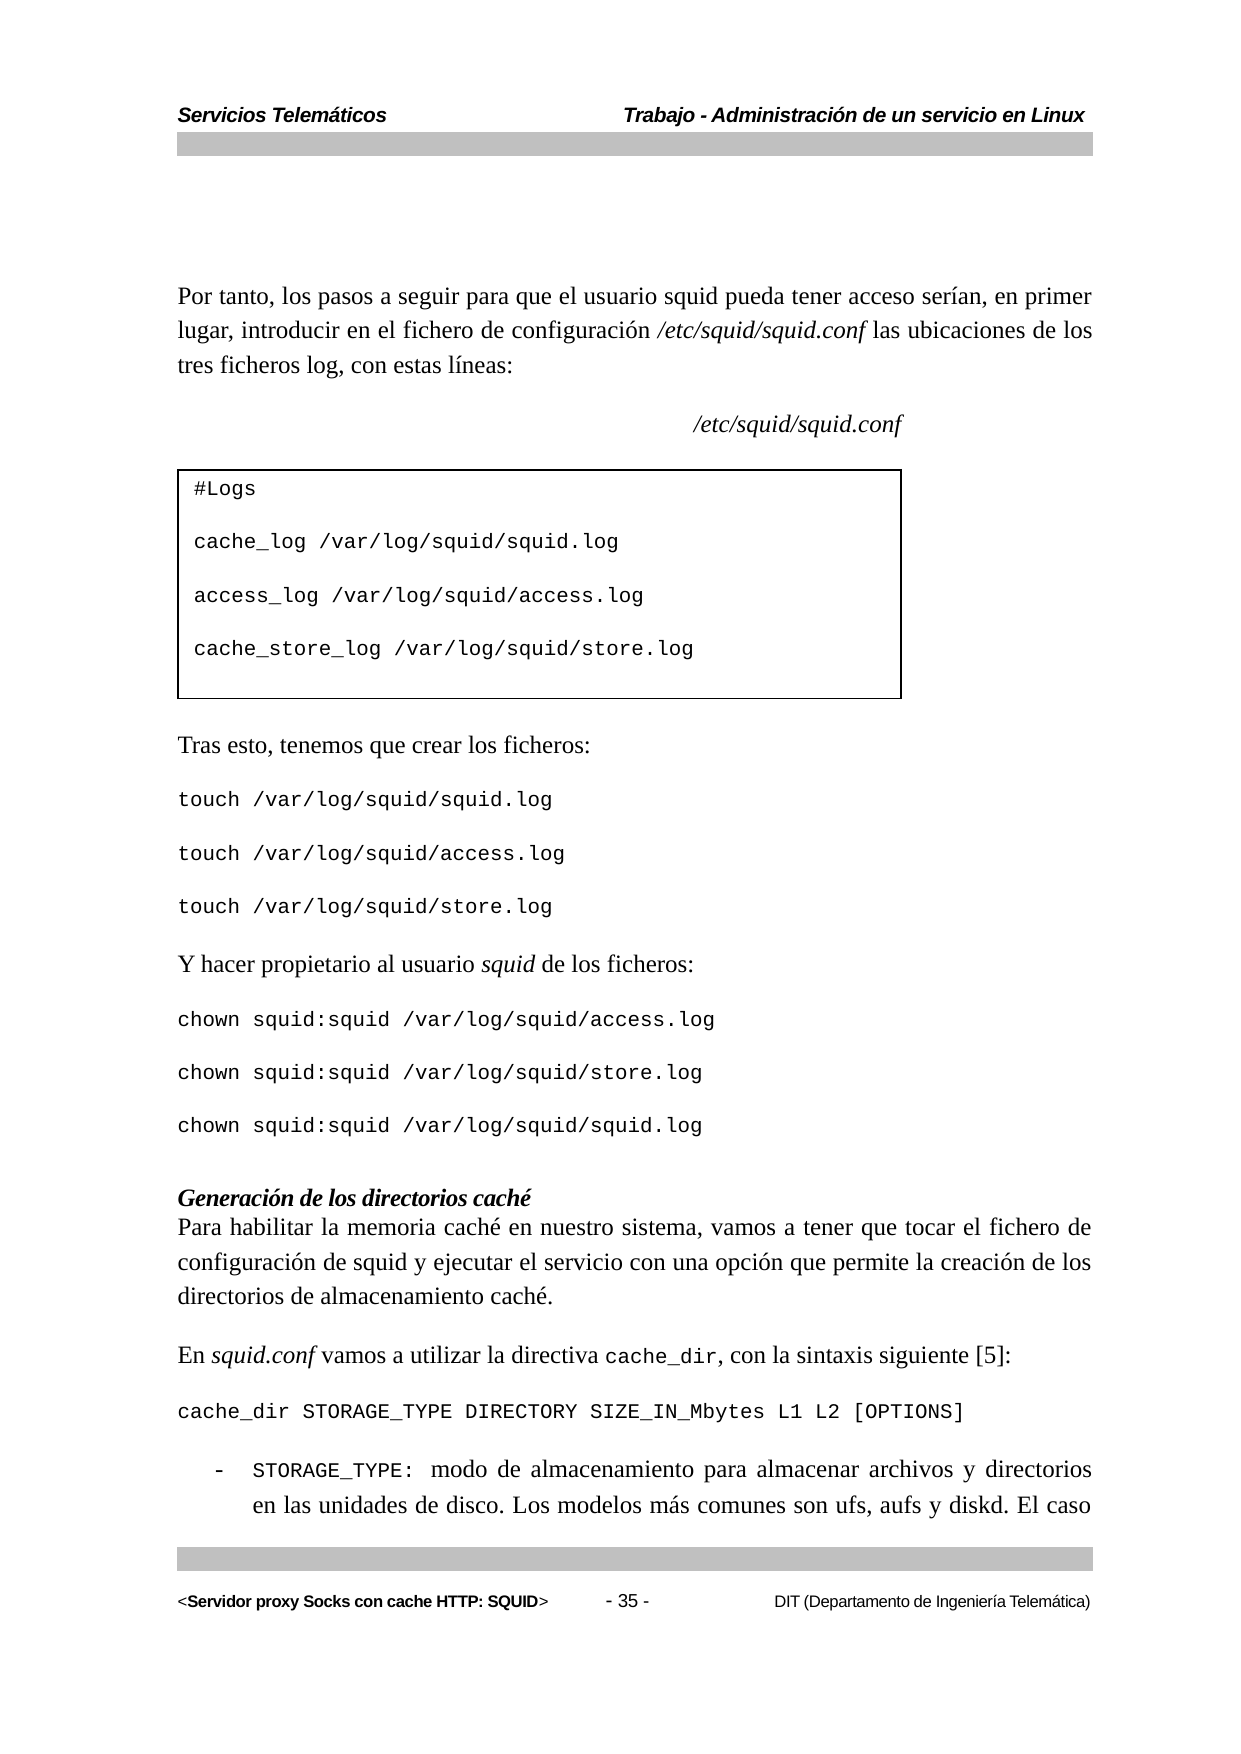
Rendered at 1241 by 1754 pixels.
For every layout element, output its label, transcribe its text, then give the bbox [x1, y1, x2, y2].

text Para habilitar la memoria caché en nuestro sistema, vamos a tener que tocar el fichero de configuración de squid y ejecutar el servicio con una opción que permite la creación de los directorios de almacenamiento caché. [177, 1212, 1093, 1310]
text chown squid:squid /var/log/squid/access.log [177, 1009, 1093, 1032]
text Tras esto, tenemos que crear los ficheros: [177, 730, 1093, 759]
text Y hacer propietario al usuario squid de los ficheros: [177, 949, 1093, 978]
text touch /var/log/squid/access.log [177, 843, 1093, 866]
text touch /var/log/squid/squid.log [177, 789, 1093, 813]
list STORAGE_TYPE: modo de almacenamiento para almacenar archivos y directorios en las unidades de disco. Los modelos más comunes son ufs, aufs y diskd. El caso [215, 1454, 1093, 1518]
text access_log /var/log/squid/access.log [194, 584, 886, 608]
text #Logs [194, 478, 886, 502]
text chown squid:squid /var/log/squid/squid.log [177, 1116, 1093, 1139]
text touch /var/log/squid/store.log [177, 896, 1093, 920]
list Generación de los directorios caché [177, 1183, 1093, 1212]
text cache_dir STORAGE_TYPE DIRECTORY SIZE_IN_Mbytes L1 L2 [OPTIONS] [177, 1401, 1093, 1425]
text cache_log /var/log/squid/squid.log [194, 531, 886, 555]
text Por tanto, los pasos a seguir para que el usuario squid pueda tener acceso serían, en primer lugar, introducir en el fichero de configuración /etc/squid/squid.conf las ubicaciones de los tres ficheros log, con estas líneas: [177, 281, 1093, 379]
text En squid.conf vamos a utilizar la directiva cache_dir, con la sintaxis siguiente [5]: [177, 1341, 1093, 1370]
text cache_store_log /var/log/squid/store.log [194, 638, 886, 662]
text /etc/squid/squid.conf [620, 409, 1093, 438]
text chown squid:squid /var/log/squid/store.log [177, 1062, 1093, 1086]
